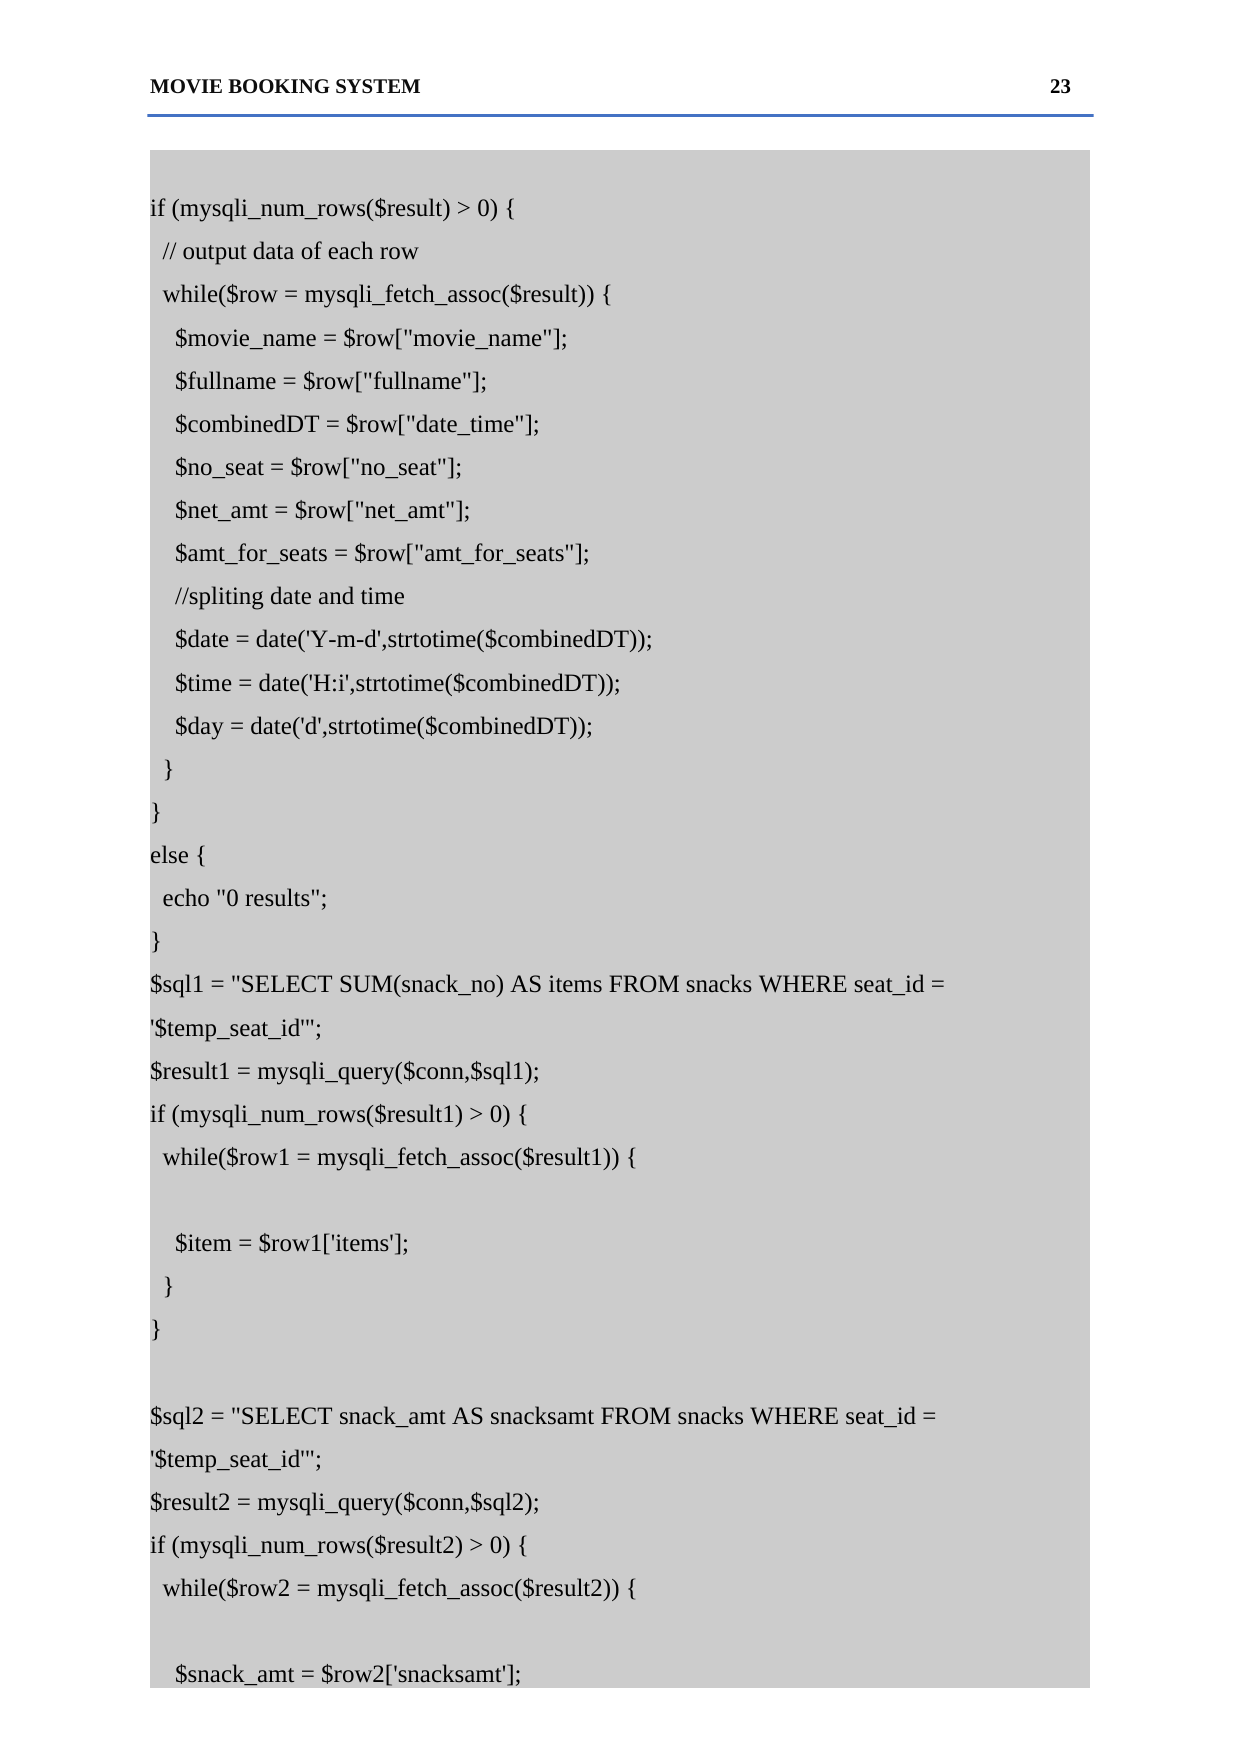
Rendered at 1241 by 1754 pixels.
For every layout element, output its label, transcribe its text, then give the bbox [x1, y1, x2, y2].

text echo "0 results"; [150, 883, 1090, 912]
text $net_amt = $row["net_amt"]; [150, 495, 1090, 524]
text $combinedDT = $row["date_time"]; [150, 409, 1090, 438]
text } [150, 797, 1090, 826]
text $sql1 = "SELECT SUM(snack_no) AS items FROM snacks WHERE seat_id = '$temp_seat_id'"; [150, 969, 1090, 1041]
text $date = date('Y-m-d',strtotime($combinedDT)); [150, 624, 1090, 653]
text while($row1 = mysqli_fetch_assoc($result1)) { [150, 1142, 1090, 1171]
text $item = $row1['items']; [150, 1228, 1090, 1257]
text } [150, 1271, 1090, 1300]
text while($row2 = mysqli_fetch_assoc($result2)) { [150, 1573, 1090, 1602]
text $movie_name = $row["movie_name"]; [150, 323, 1090, 351]
text $amt_for_seats = $row["amt_for_seats"]; [150, 538, 1090, 567]
text else { [150, 840, 1090, 869]
text $day = date('d',strtotime($combinedDT)); [150, 711, 1090, 739]
text if (mysqli_num_rows($result2) > 0) { [150, 1530, 1090, 1559]
text $time = date('H:i',strtotime($combinedDT)); [150, 668, 1090, 696]
text } [150, 926, 1090, 955]
text } [150, 754, 1090, 783]
text $snack_amt = $row2['snacksamt']; [150, 1659, 1090, 1688]
text $no_seat = $row["no_seat"]; [150, 452, 1090, 481]
text // output data of each row [150, 236, 1090, 265]
text if (mysqli_num_rows($result) > 0) { [150, 193, 1090, 222]
text //spliting date and time [150, 581, 1090, 610]
text $fullname = $row["fullname"]; [150, 366, 1090, 394]
text while($row = mysqli_fetch_assoc($result)) { [150, 279, 1090, 308]
text $sql2 = "SELECT snack_amt AS snacksamt FROM snacks WHERE seat_id = '$temp_seat_id'"; [150, 1401, 1090, 1473]
text if (mysqli_num_rows($result1) > 0) { [150, 1099, 1090, 1128]
text $result1 = mysqli_query($conn,$sql1); [150, 1056, 1090, 1084]
text } [150, 1314, 1090, 1343]
text $result2 = mysqli_query($conn,$sql2); [150, 1487, 1090, 1516]
